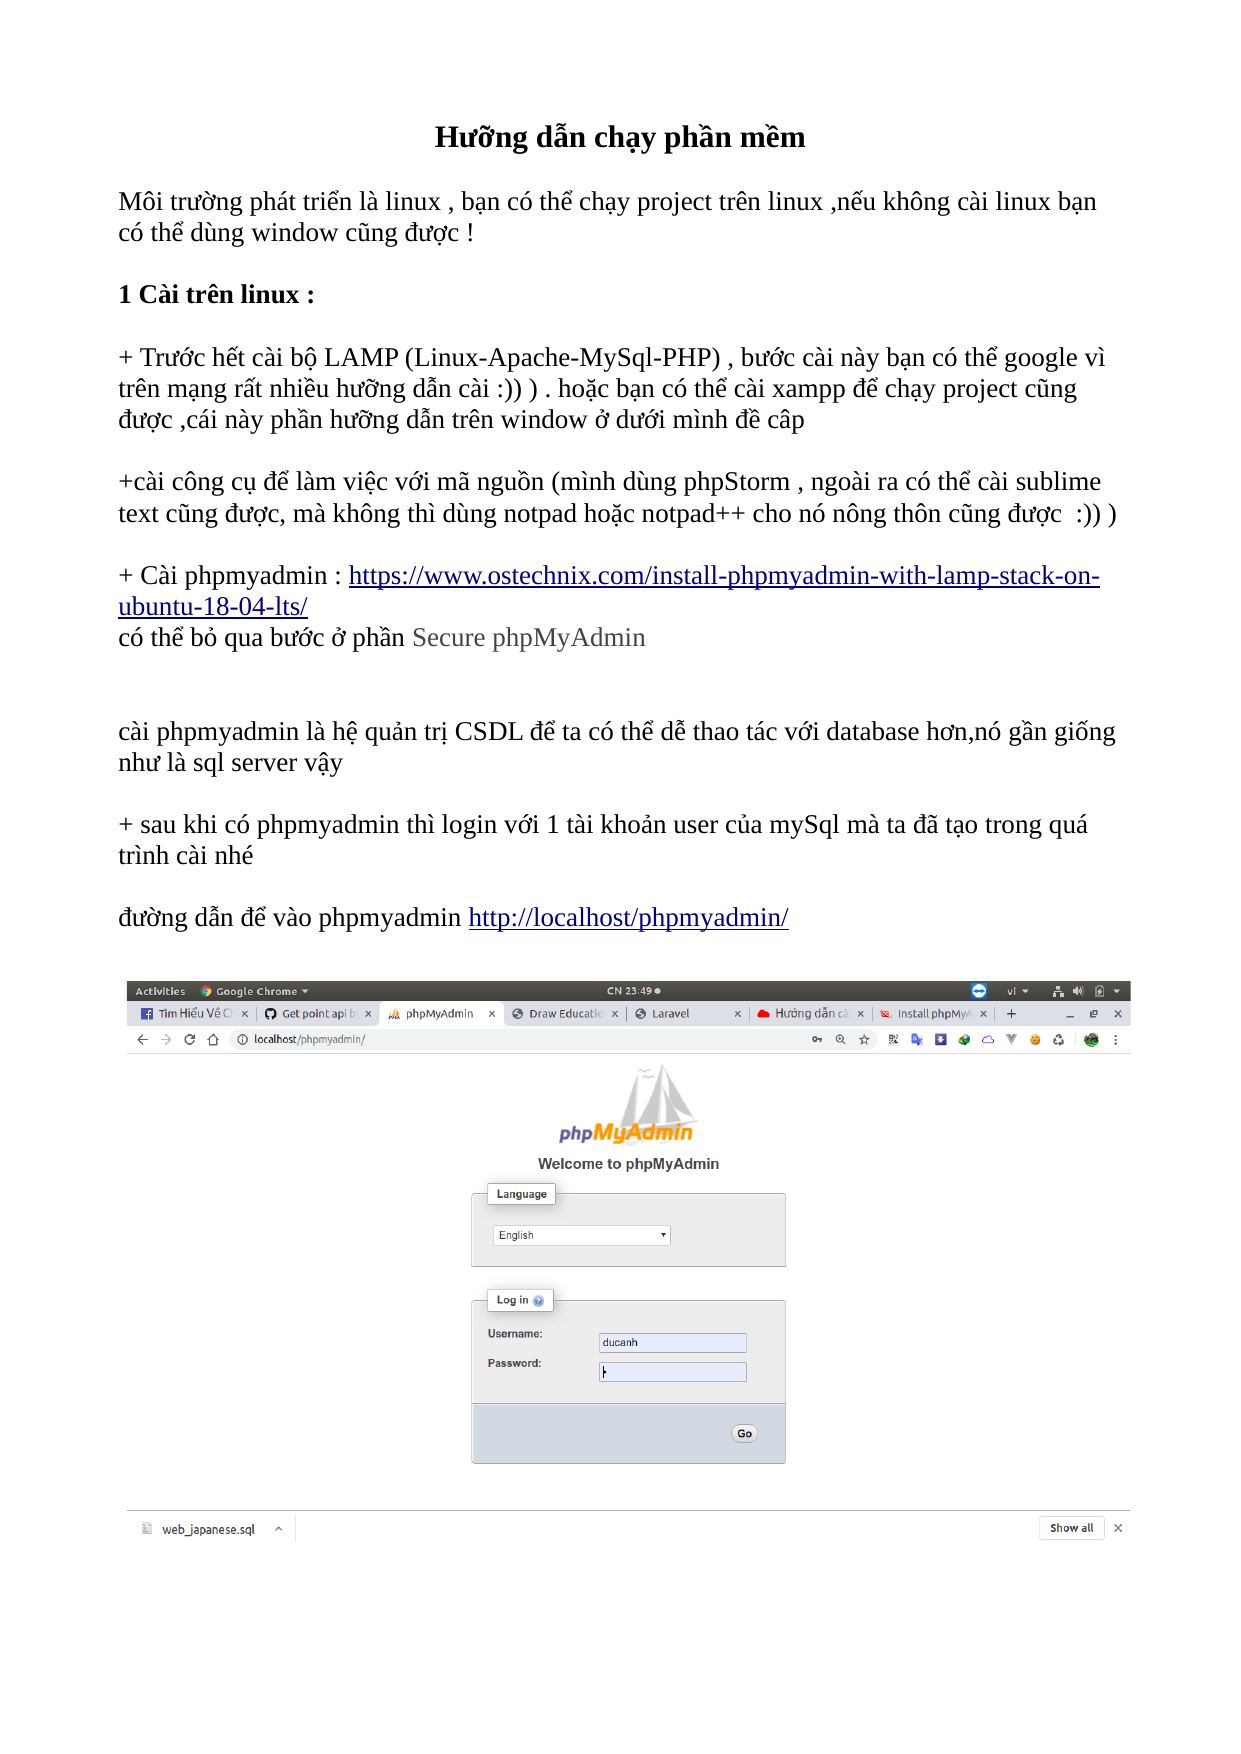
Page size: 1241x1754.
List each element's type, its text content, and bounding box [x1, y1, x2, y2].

text Hưỡng dẫn chạy phần mềm [118, 118, 1122, 154]
text cài phpmyadmin là hệ quản trị CSDL để ta có thể dễ thao tác với database hơn,nó gần giống như là sql server vậy [118, 715, 1122, 777]
text 1 Cài trên linux : [118, 279, 1122, 310]
text + Trước hết cài bộ LAMP (Linux-Apache-MySql-PHP) , bước cài này bạn có thể google vì trên mạng rất nhiều hưỡng dẫn cài :)) ) . hoặc bạn có thể cài xampp để chạy project cũng được ,cái này phần hưỡng dẫn trên window ở dưới mình đề câp [118, 341, 1122, 434]
text + sau khi có phpmyadmin thì login với 1 tài khoản user của mySql mà ta đã tạo trong quá trình cài nhé [118, 808, 1122, 870]
text + Cài phpmyadmin : https://www.ostechnix.com/install-phpmyadmin-with-lamp-stack-on-ubuntu-18-04-lts/ [118, 559, 1122, 621]
text +cài công cụ để làm việc với mã nguồn (mình dùng phpStorm , ngoài ra có thể cài sublime text cũng được, mà không thì dùng notpad hoặc notpad++ cho nó nông thôn cũng được :)) ) [118, 466, 1122, 528]
picture [126, 981, 1131, 1546]
text có thể bỏ qua bước ở phần Secure phpMyAdmin [118, 621, 1122, 652]
text Môi trường phát triển là linux , bạn có thể chạy project trên linux ,nếu không cài linux bạn có thể dùng window cũng được ! [118, 185, 1122, 247]
text đường dẫn để vào phpmyadmin http://localhost/phpmyadmin/ [118, 902, 1122, 933]
